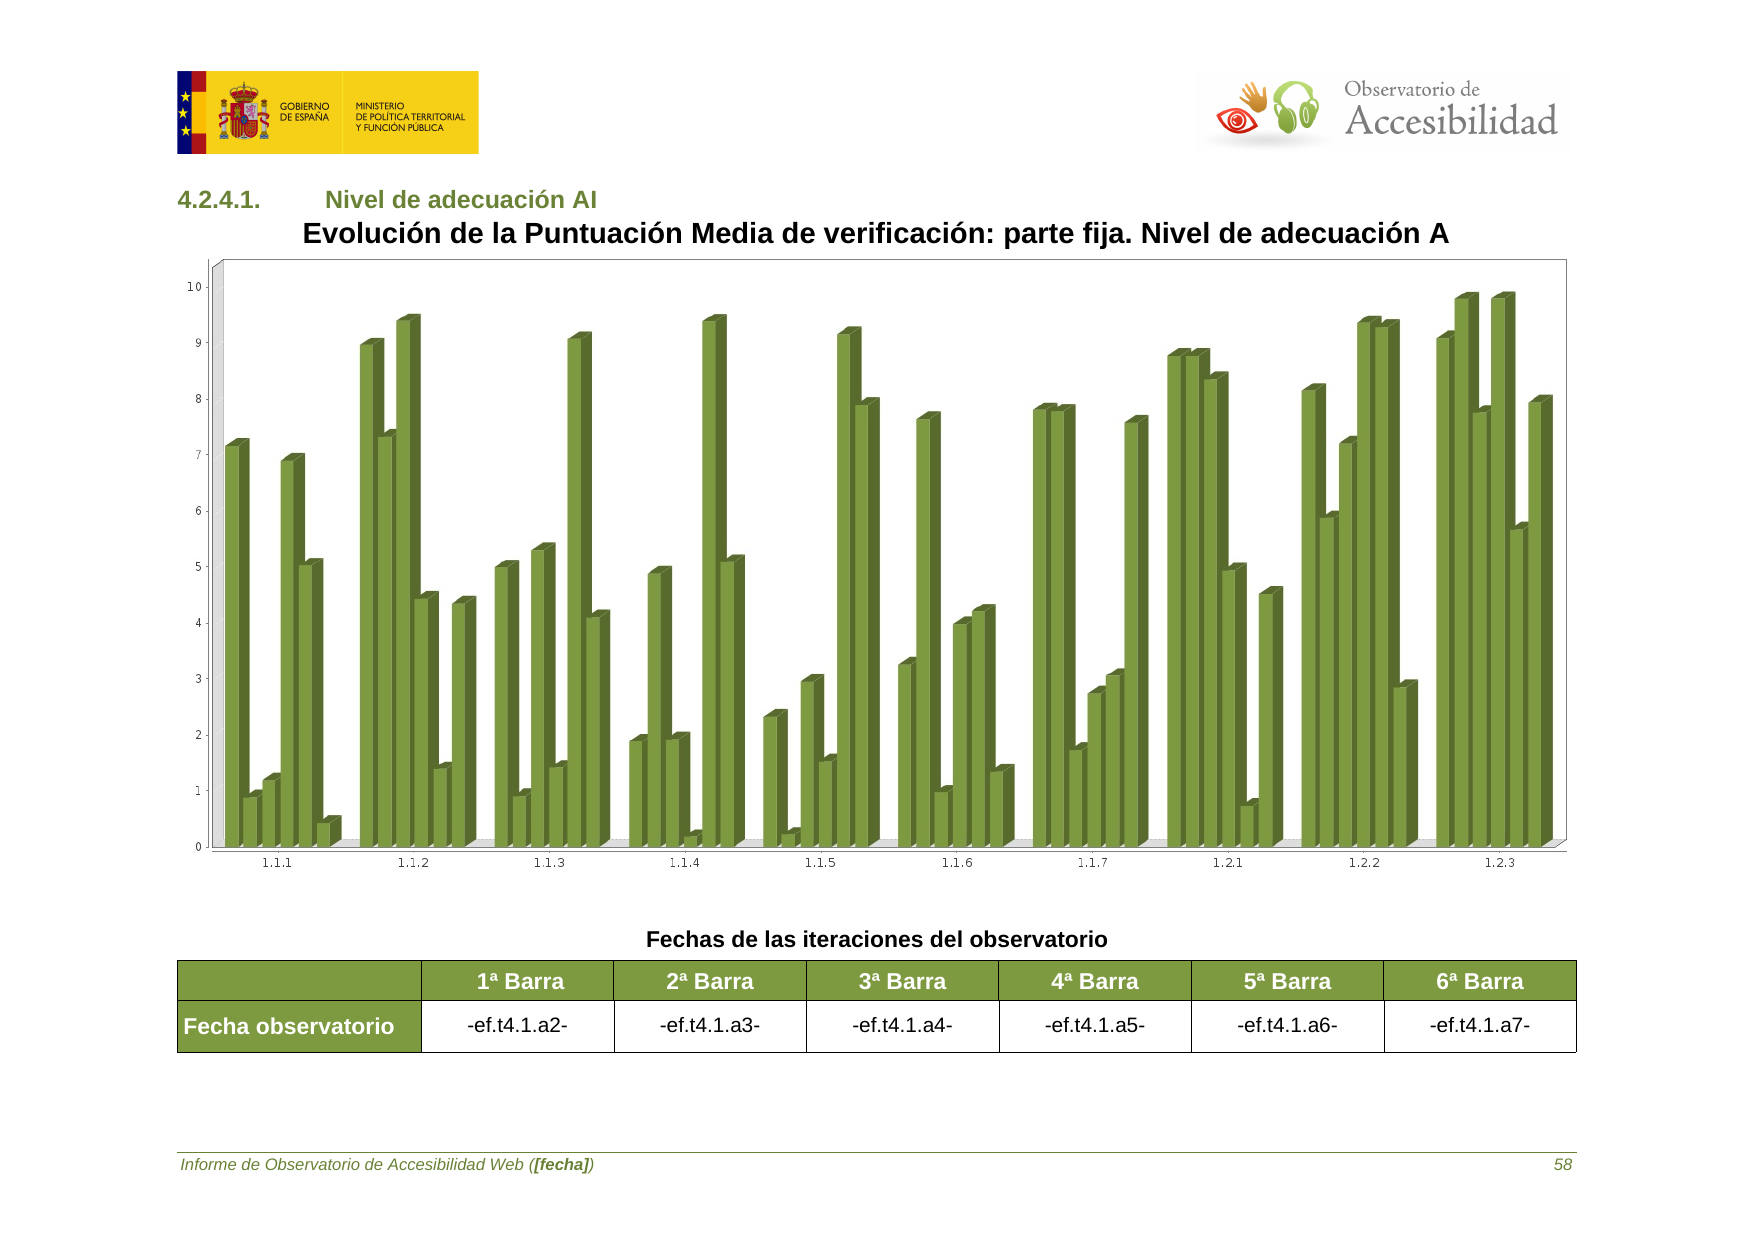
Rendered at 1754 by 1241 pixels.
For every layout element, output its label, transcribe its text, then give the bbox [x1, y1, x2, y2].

picture [1196, 72, 1572, 154]
table_header 1ª Barra [422, 961, 613, 1000]
text Fechas de las iteraciones del observatorio [177, 926, 1577, 952]
table_header 3ª Barra [807, 961, 998, 1000]
table_cell Fecha observatorio [178, 1001, 421, 1052]
table_cell -ef.t4.1.a6- [1192, 1001, 1384, 1052]
picture [177, 71, 479, 154]
picture [177, 250, 1577, 875]
table_header 2ª Barra [614, 961, 806, 1000]
table_cell -ef.t4.1.a3- [615, 1001, 806, 1052]
subtitle Nivel de adecuación AI [177, 185, 1577, 214]
table_header 4ª Barra [999, 961, 1191, 1000]
table_header 5ª Barra [1192, 961, 1383, 1000]
table_cell -ef.t4.1.a5- [1000, 1001, 1191, 1052]
table_cell -ef.t4.1.a2- [422, 1001, 614, 1052]
table_cell -ef.t4.1.a7- [1385, 1001, 1576, 1052]
table_header [178, 961, 421, 1000]
table_header 6ª Barra [1384, 961, 1576, 1000]
table_cell -ef.t4.1.a4- [807, 1001, 999, 1052]
text Evolución de la Puntuación Media de verificación: parte fija. Nivel de adecuación A [177, 216, 1577, 250]
